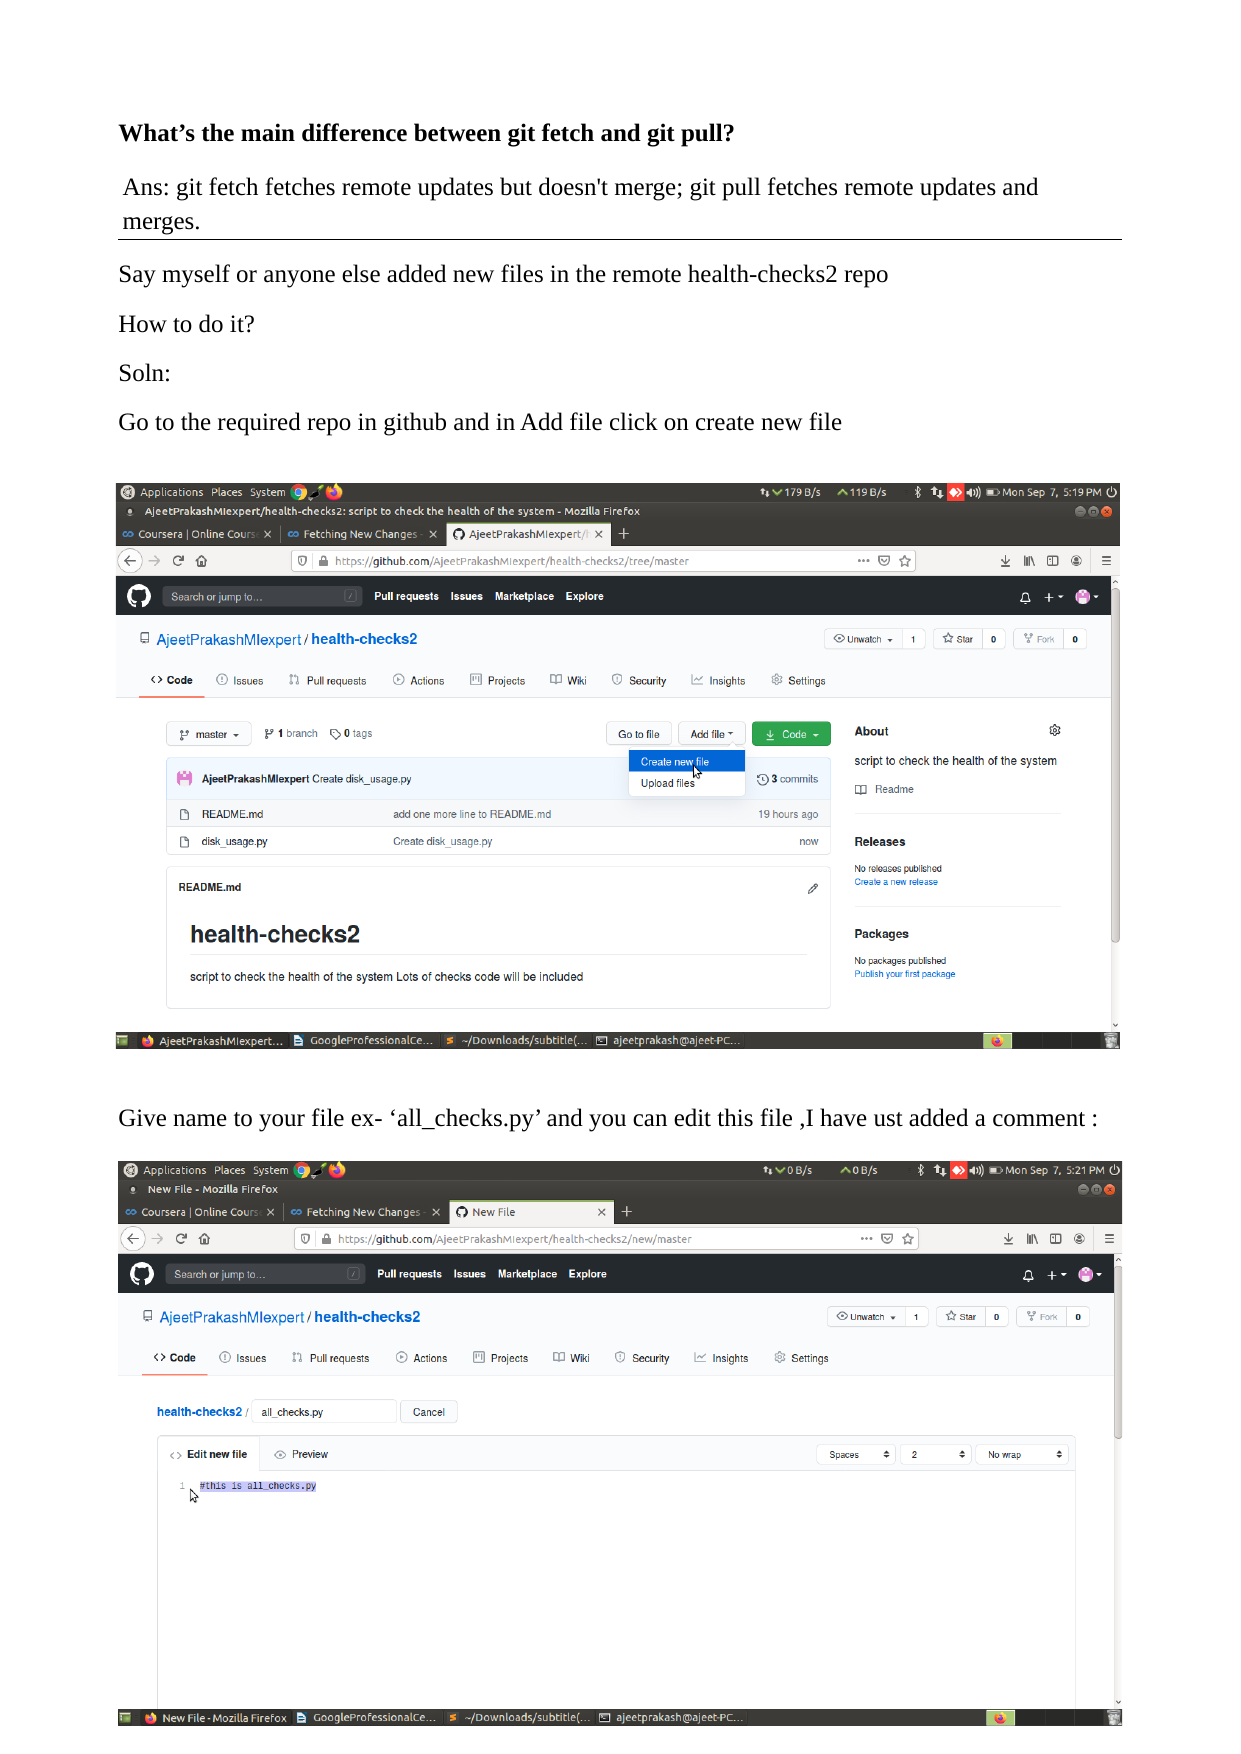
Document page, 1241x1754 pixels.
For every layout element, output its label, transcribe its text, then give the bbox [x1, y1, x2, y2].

text Ans: git fetch fetches remote updates but doesn't merge; git pull fetches remote updates and merges. [118, 167, 1122, 239]
text Soln: [118, 358, 1122, 386]
text Say myself or anyone else added new files in the remote health-checks2 repo [118, 259, 1122, 288]
picture [115, 483, 1120, 1049]
text Give name to your file ex- ‘all_checks.py’ and you can edit this file ,I have ust added a comment : [118, 1103, 1122, 1132]
picture [118, 1161, 1123, 1726]
text Go to the required repo in github and in Add file click on create new file [118, 407, 1122, 436]
text What’s the main difference between git fetch and git pull? [118, 118, 1122, 147]
text How to do it? [118, 309, 1122, 337]
